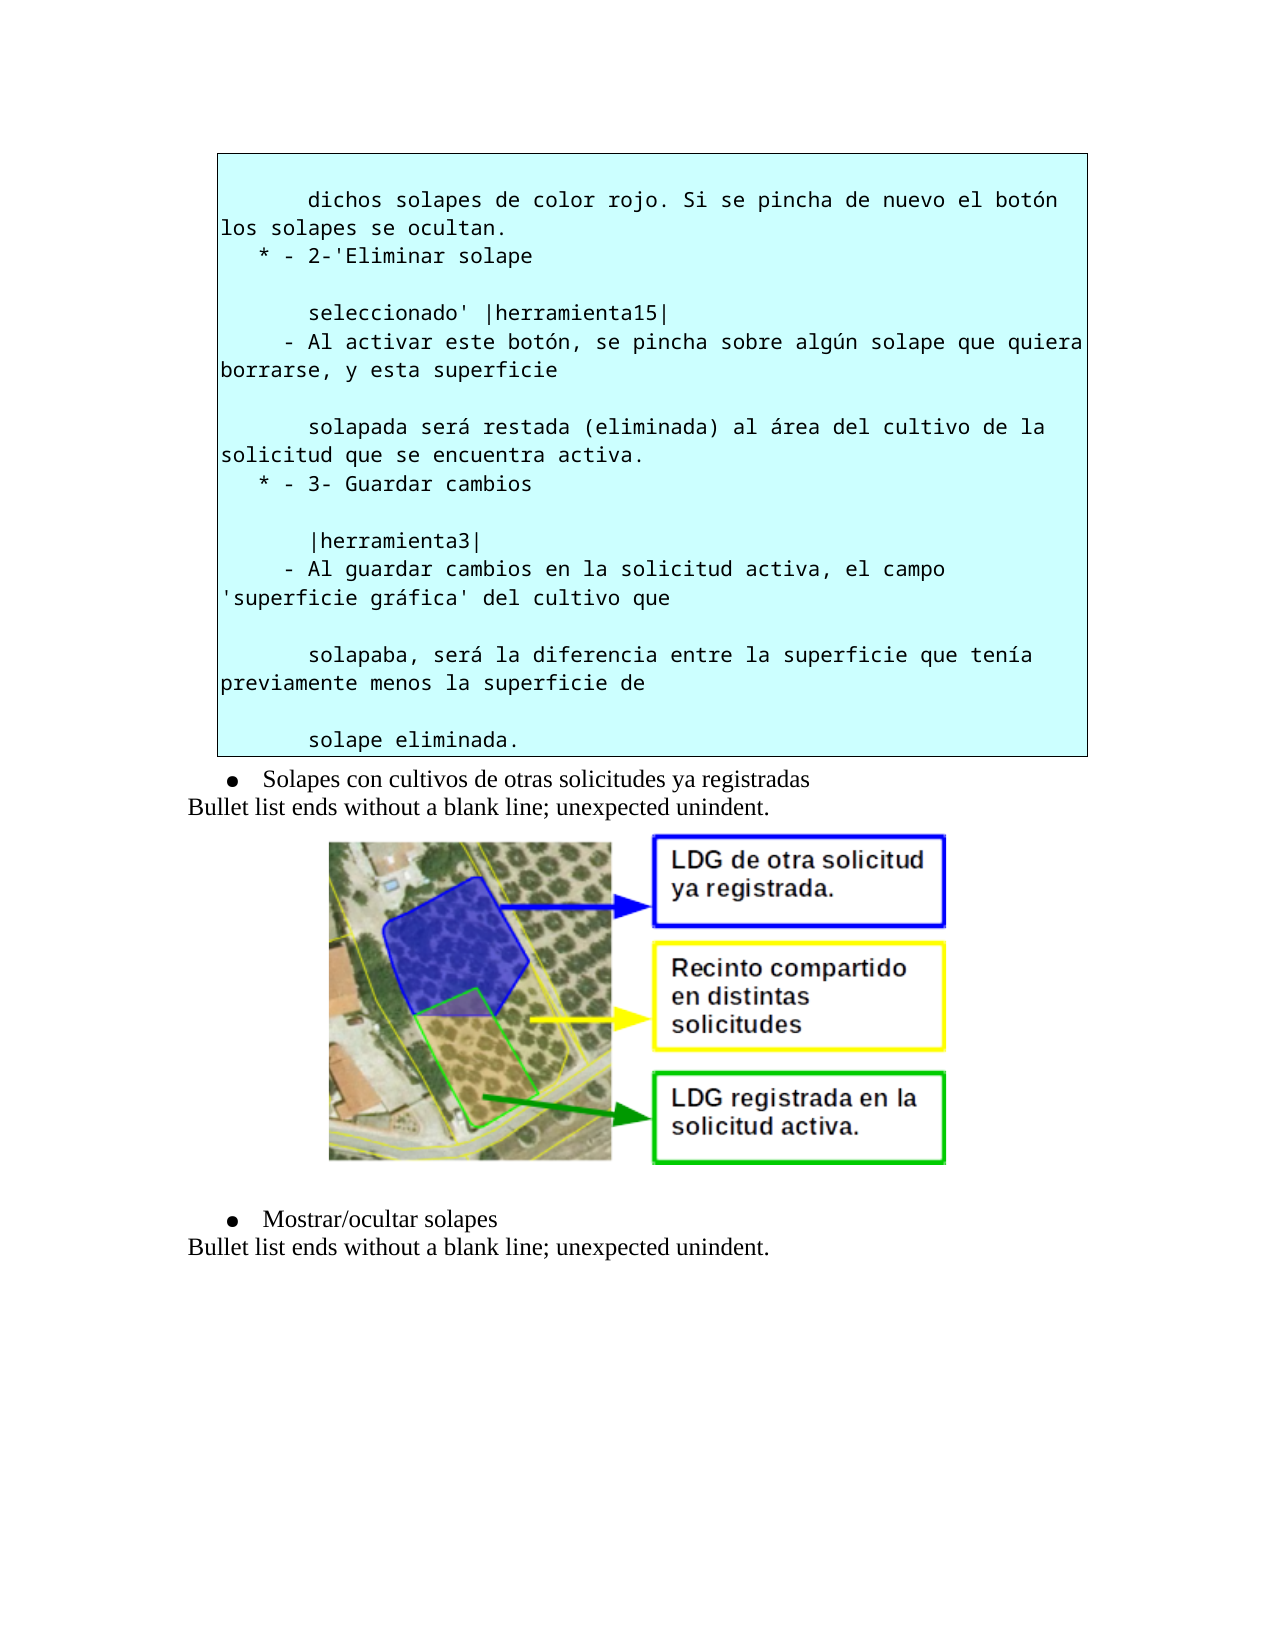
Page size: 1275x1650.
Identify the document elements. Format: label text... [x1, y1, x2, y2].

list Mostrar/ocultar solapes [225, 1205, 1087, 1233]
text Bullet list ends without a blank line; unexpected unindent. [187, 1233, 1087, 1260]
picture [328, 833, 947, 1165]
text Bullet list ends without a blank line; unexpected unindent. [187, 793, 1087, 821]
text dichos solapes de color rojo. Si se pincha de nuevo el botón los solapes se ocultan. * - 2-'Eliminar solape seleccionado' |herramienta15| - Al activar este botón, se pincha sobre algún solape que quiera borrarse, y esta superficie solapada será restada (eliminada) al área del cultivo de la solicitud que se encuentra activa. * - 3- Guardar cambios |herramienta3| - Al guardar cambios en la solicitud activa, el campo 'superficie gráfica' del cultivo que solapaba, será la diferencia entre la superficie que tenía previamente menos la superficie de solape eliminada. [218, 154, 1087, 756]
list Solapes con cultivos de otras solicitudes ya registradas [225, 766, 1087, 793]
